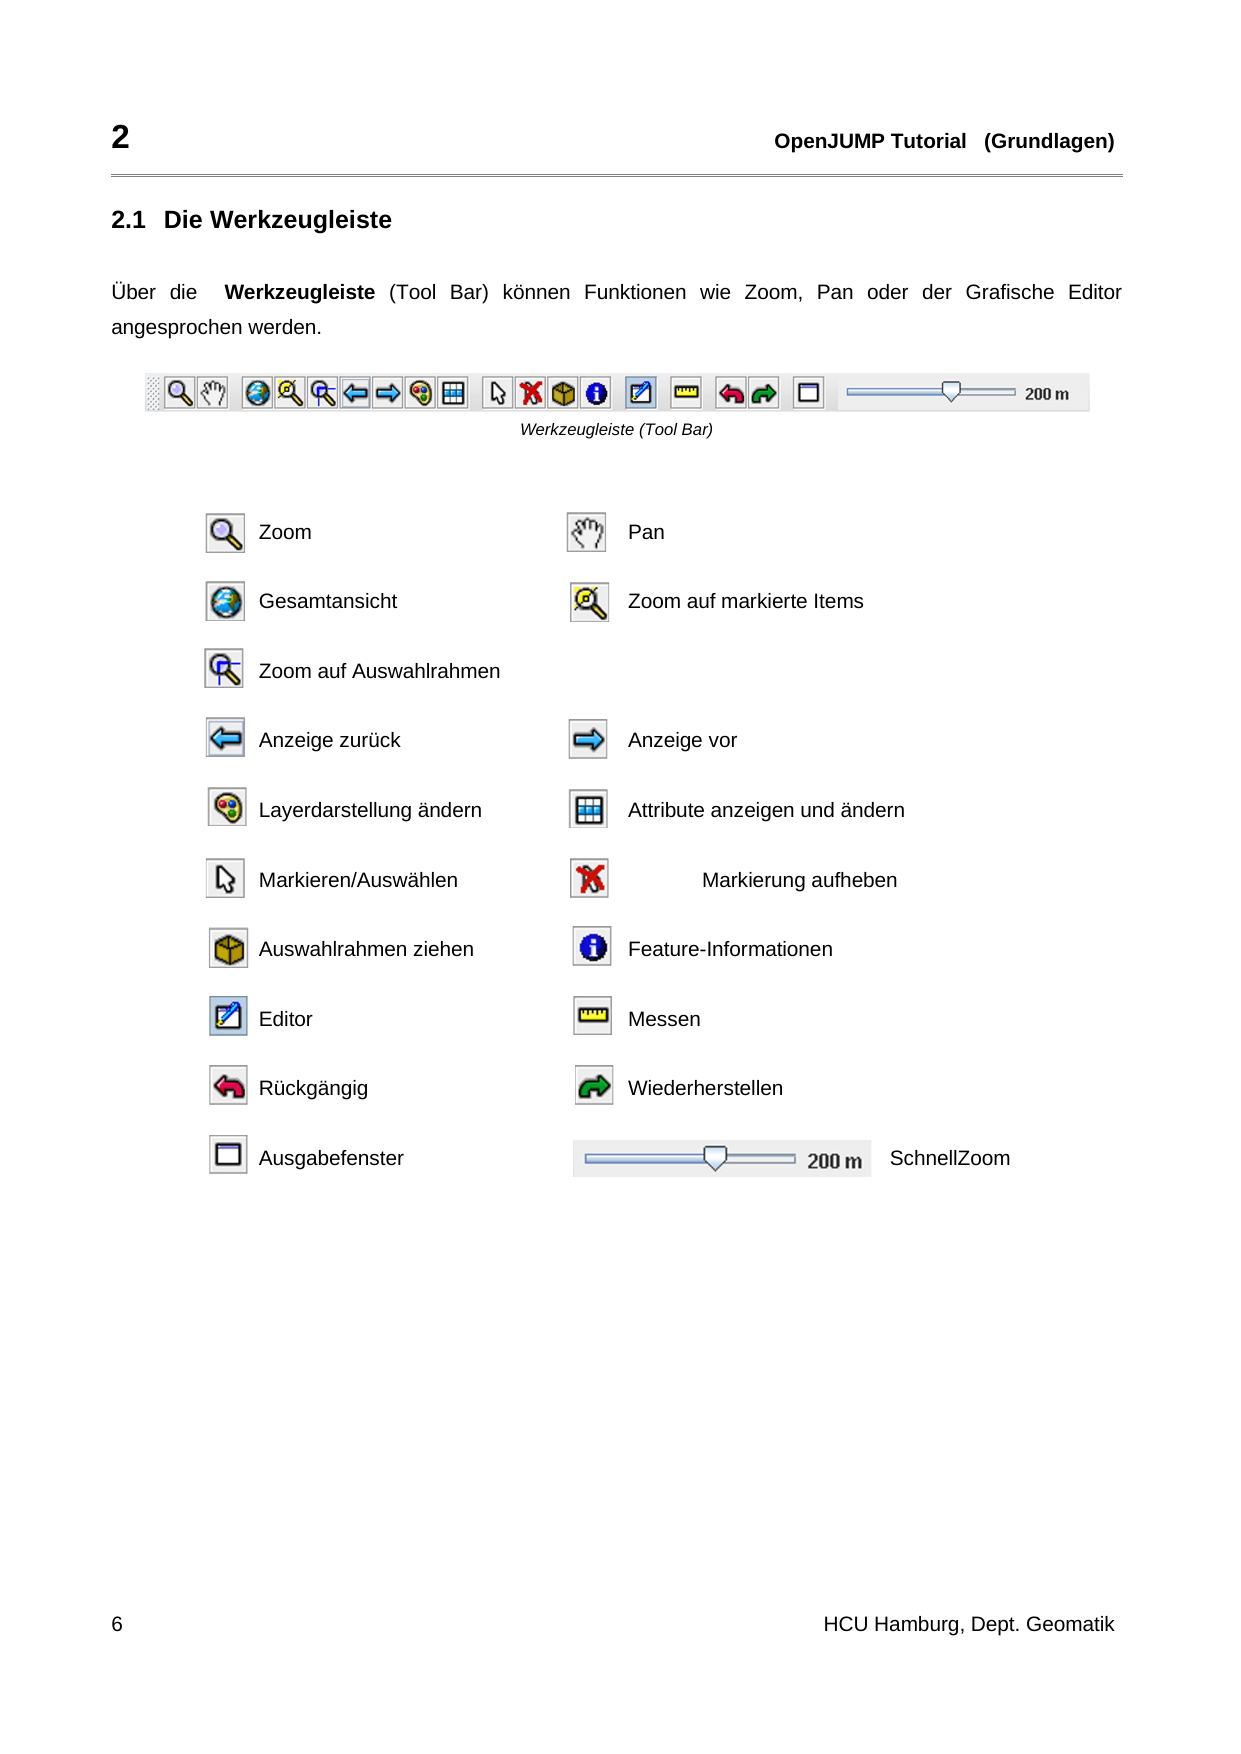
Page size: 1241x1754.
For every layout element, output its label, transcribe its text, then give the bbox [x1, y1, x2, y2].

picture [205, 858, 246, 898]
text Zoom [245, 520, 566, 544]
text [111, 868, 205, 892]
picture [572, 926, 612, 966]
picture [208, 927, 249, 968]
subtitle Die Werkzeugleiste [111, 206, 1123, 234]
picture [573, 996, 612, 1035]
picture [205, 513, 245, 553]
picture [569, 582, 610, 622]
picture [209, 1135, 248, 1174]
text Markierung aufheben [609, 868, 1123, 892]
text [111, 590, 205, 613]
text [111, 520, 205, 544]
text [111, 799, 207, 822]
text [111, 938, 208, 961]
text Feature-Informationen [612, 938, 1123, 961]
text Anzeige vor [608, 729, 1123, 752]
picture [573, 1140, 872, 1177]
picture [575, 1065, 614, 1105]
text Rückgängig [248, 1077, 575, 1100]
text Messen [612, 1007, 1123, 1031]
text Layerdarstellung ändern [247, 799, 568, 822]
text Zoom auf markierte Items [610, 590, 1123, 613]
picture [205, 581, 246, 621]
text [111, 1147, 209, 1170]
text [111, 1077, 209, 1100]
text [111, 729, 205, 752]
text Werkzeugleiste (Tool Bar) [111, 385, 1123, 439]
picture [207, 787, 247, 826]
picture [568, 789, 608, 828]
text Markieren/Auswählen [246, 868, 570, 892]
text Wiederherstellen [614, 1077, 1123, 1100]
picture [568, 719, 608, 759]
text Über die Werkzeugleiste (Tool Bar) können Funktionen wie Zoom, Pan oder der Grafische Editor angesprochen werden. [111, 281, 1123, 339]
text [111, 1007, 209, 1031]
text Attribute anzeigen und ändern [608, 799, 1123, 822]
picture [209, 996, 248, 1036]
text SchnellZoom [872, 1147, 1123, 1170]
picture [566, 512, 607, 552]
picture [204, 648, 244, 688]
text Pan [607, 520, 1123, 544]
text Zoom auf Auswahlrahmen [244, 659, 1123, 683]
picture [570, 858, 609, 898]
text Gesamtansicht [246, 590, 569, 613]
text Editor [248, 1007, 573, 1031]
picture [205, 717, 246, 757]
text Auswahlrahmen ziehen [249, 938, 572, 961]
picture [144, 373, 1090, 412]
text Ausgabefenster [248, 1147, 573, 1170]
picture [209, 1065, 248, 1105]
text Anzeige zurück [246, 729, 568, 752]
text [111, 659, 204, 683]
